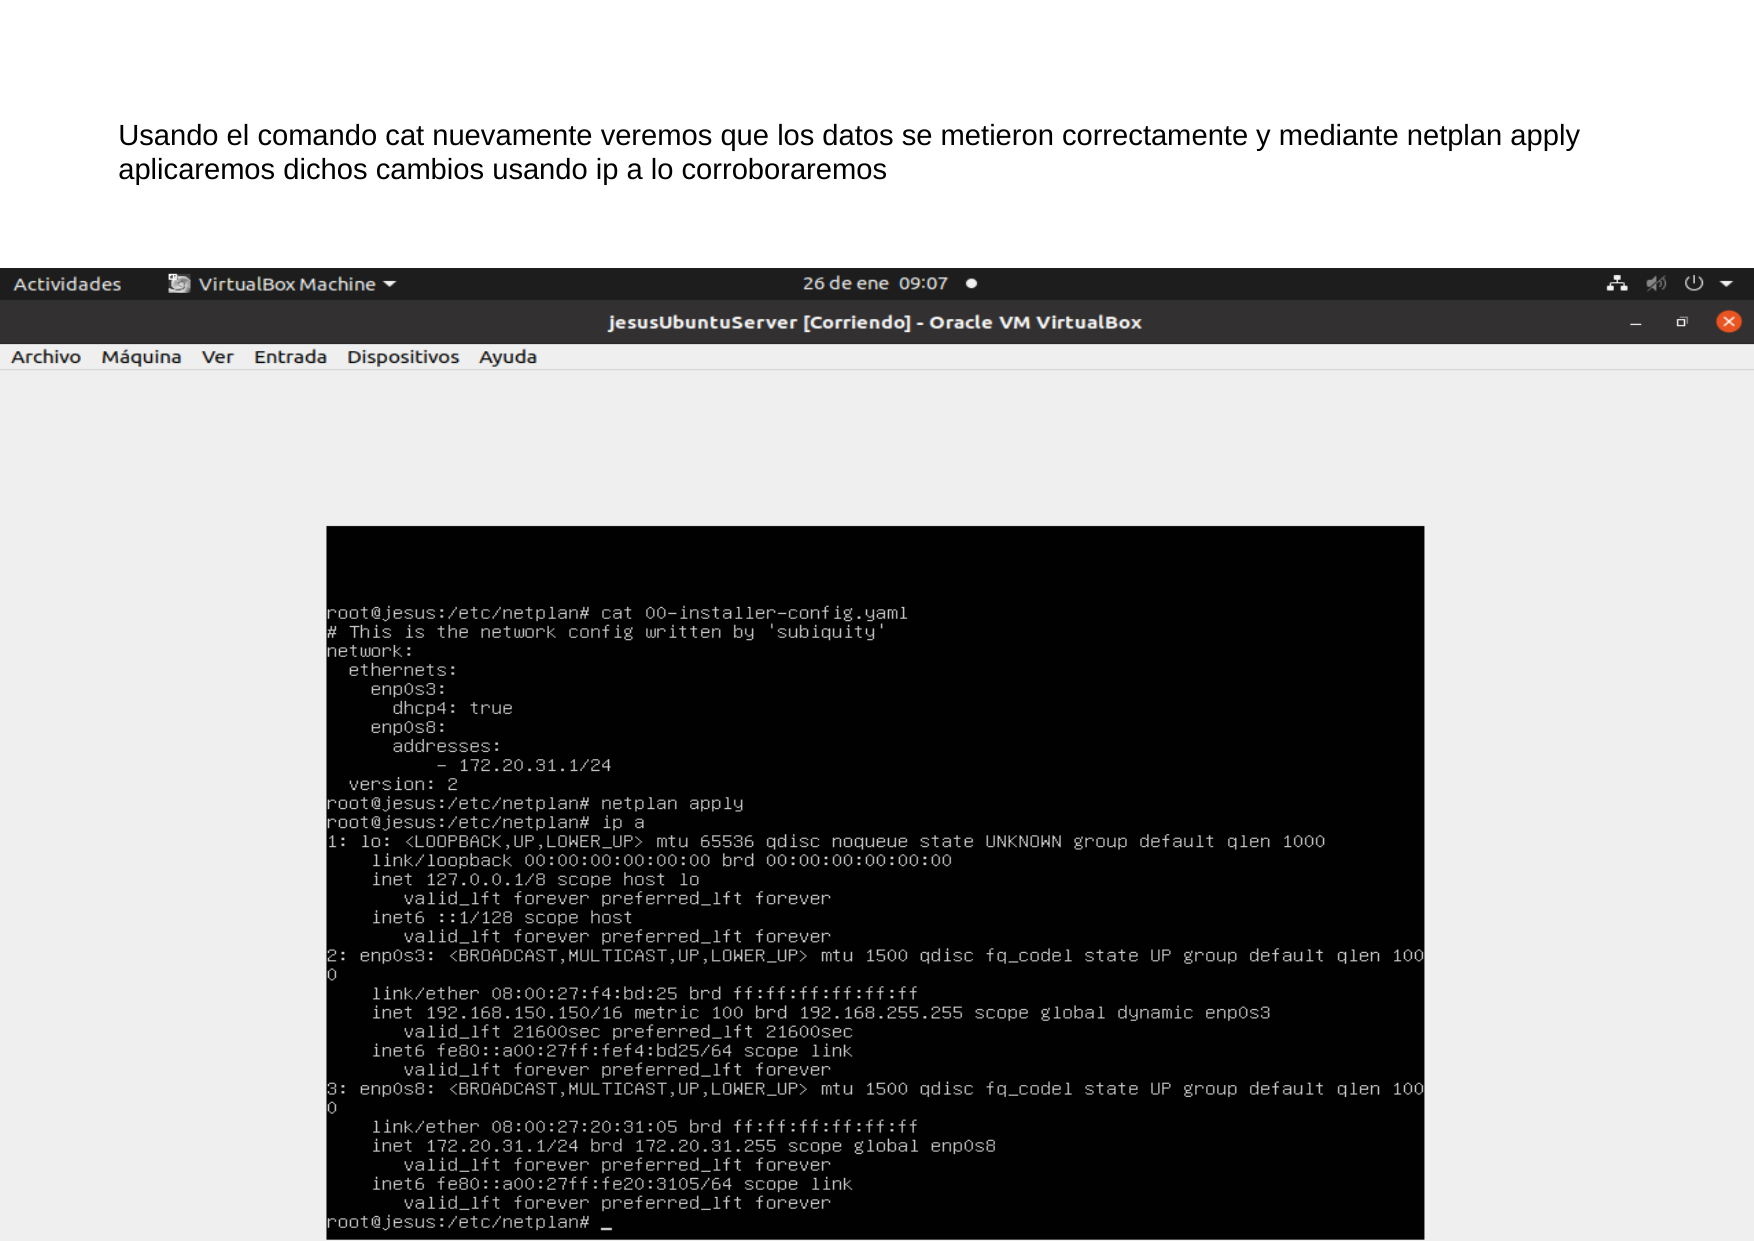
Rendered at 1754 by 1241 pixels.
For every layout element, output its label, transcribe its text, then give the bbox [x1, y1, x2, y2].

picture [0, 268, 1754, 1241]
text Usando el comando cat nuevamente veremos que los datos se metieron correctamente y mediante netplan apply aplicaremos dichos cambios usando ip a lo corroboraremos [118, 118, 1636, 185]
